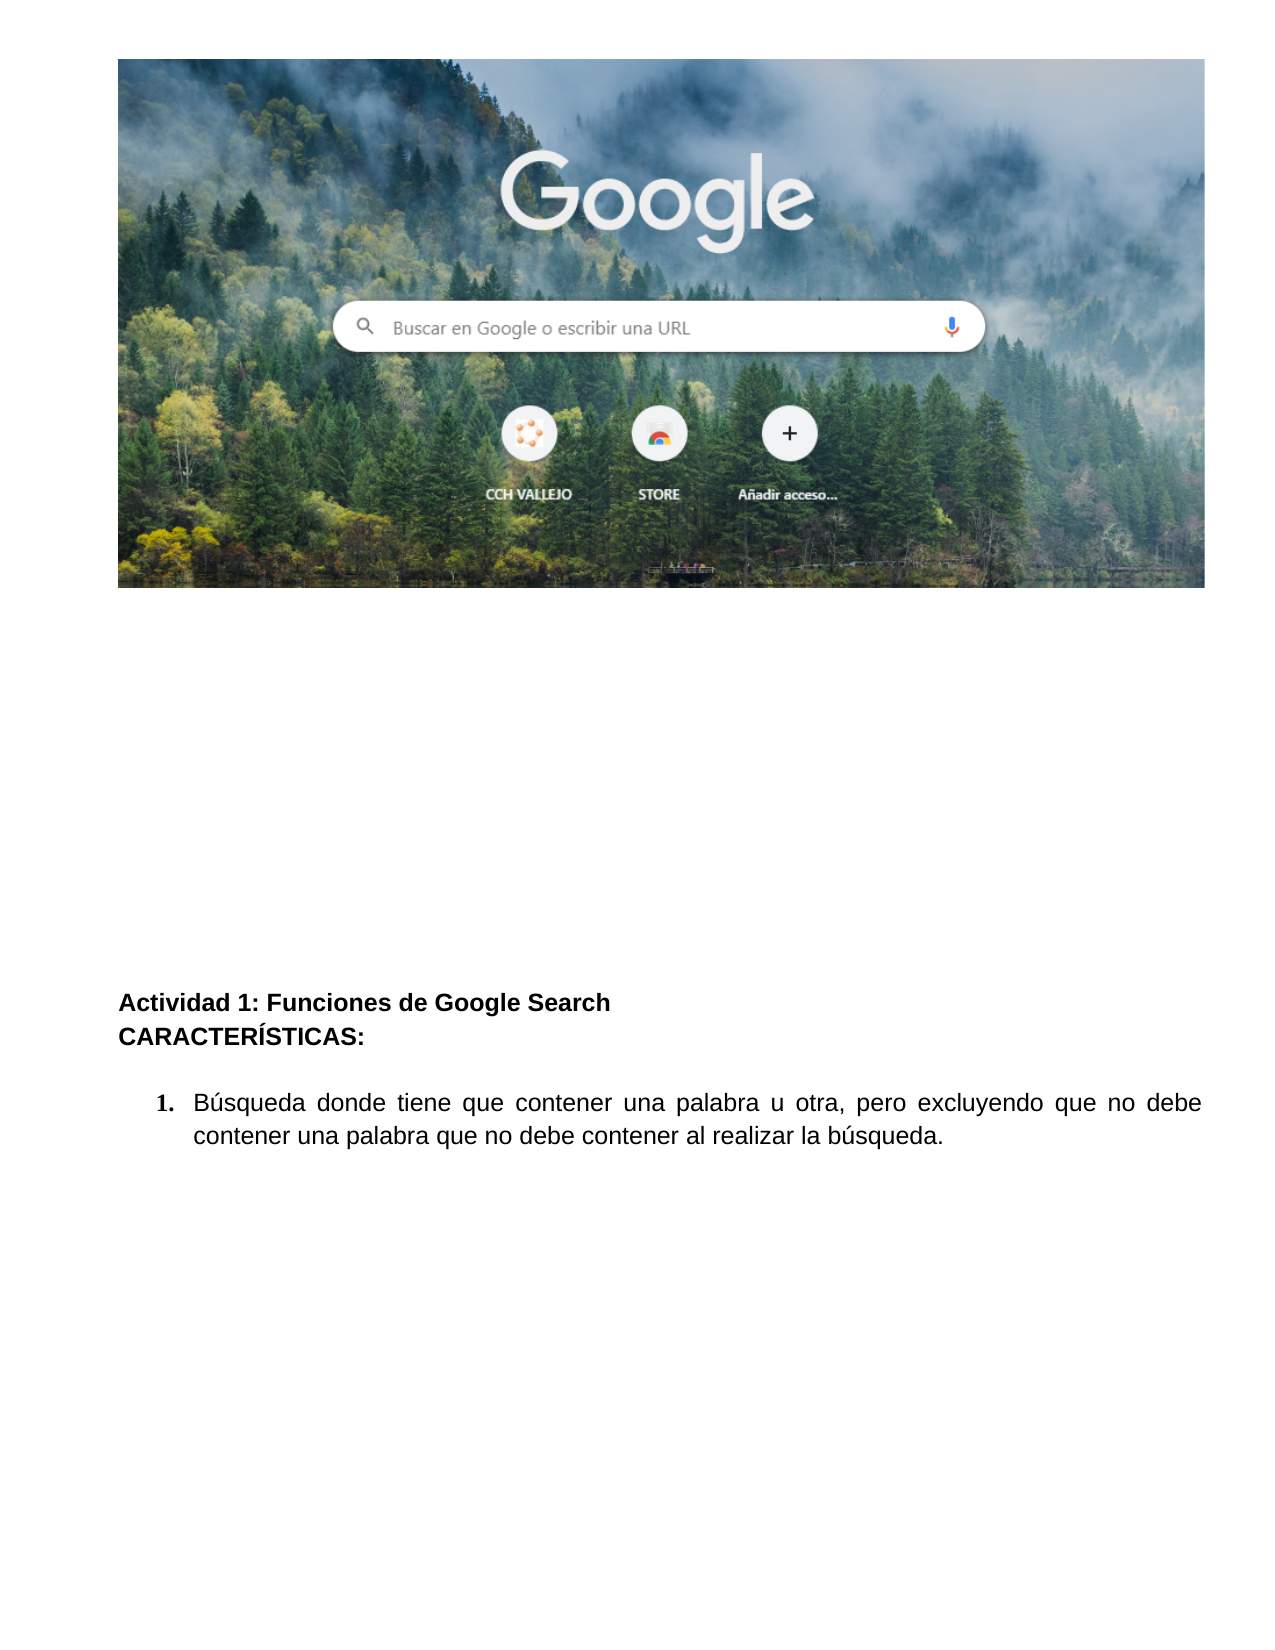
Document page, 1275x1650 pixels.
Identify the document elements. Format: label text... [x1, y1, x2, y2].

text Actividad 1: Funciones de Google Search [118, 988, 1205, 1017]
text CARACTERÍSTICAS: [118, 1021, 1205, 1050]
list Búsqueda donde tiene que contener una palabra u otra, pero excluyendo que no debe contener una palabra que no debe contener al realizar la búsqueda. [156, 1087, 1205, 1149]
